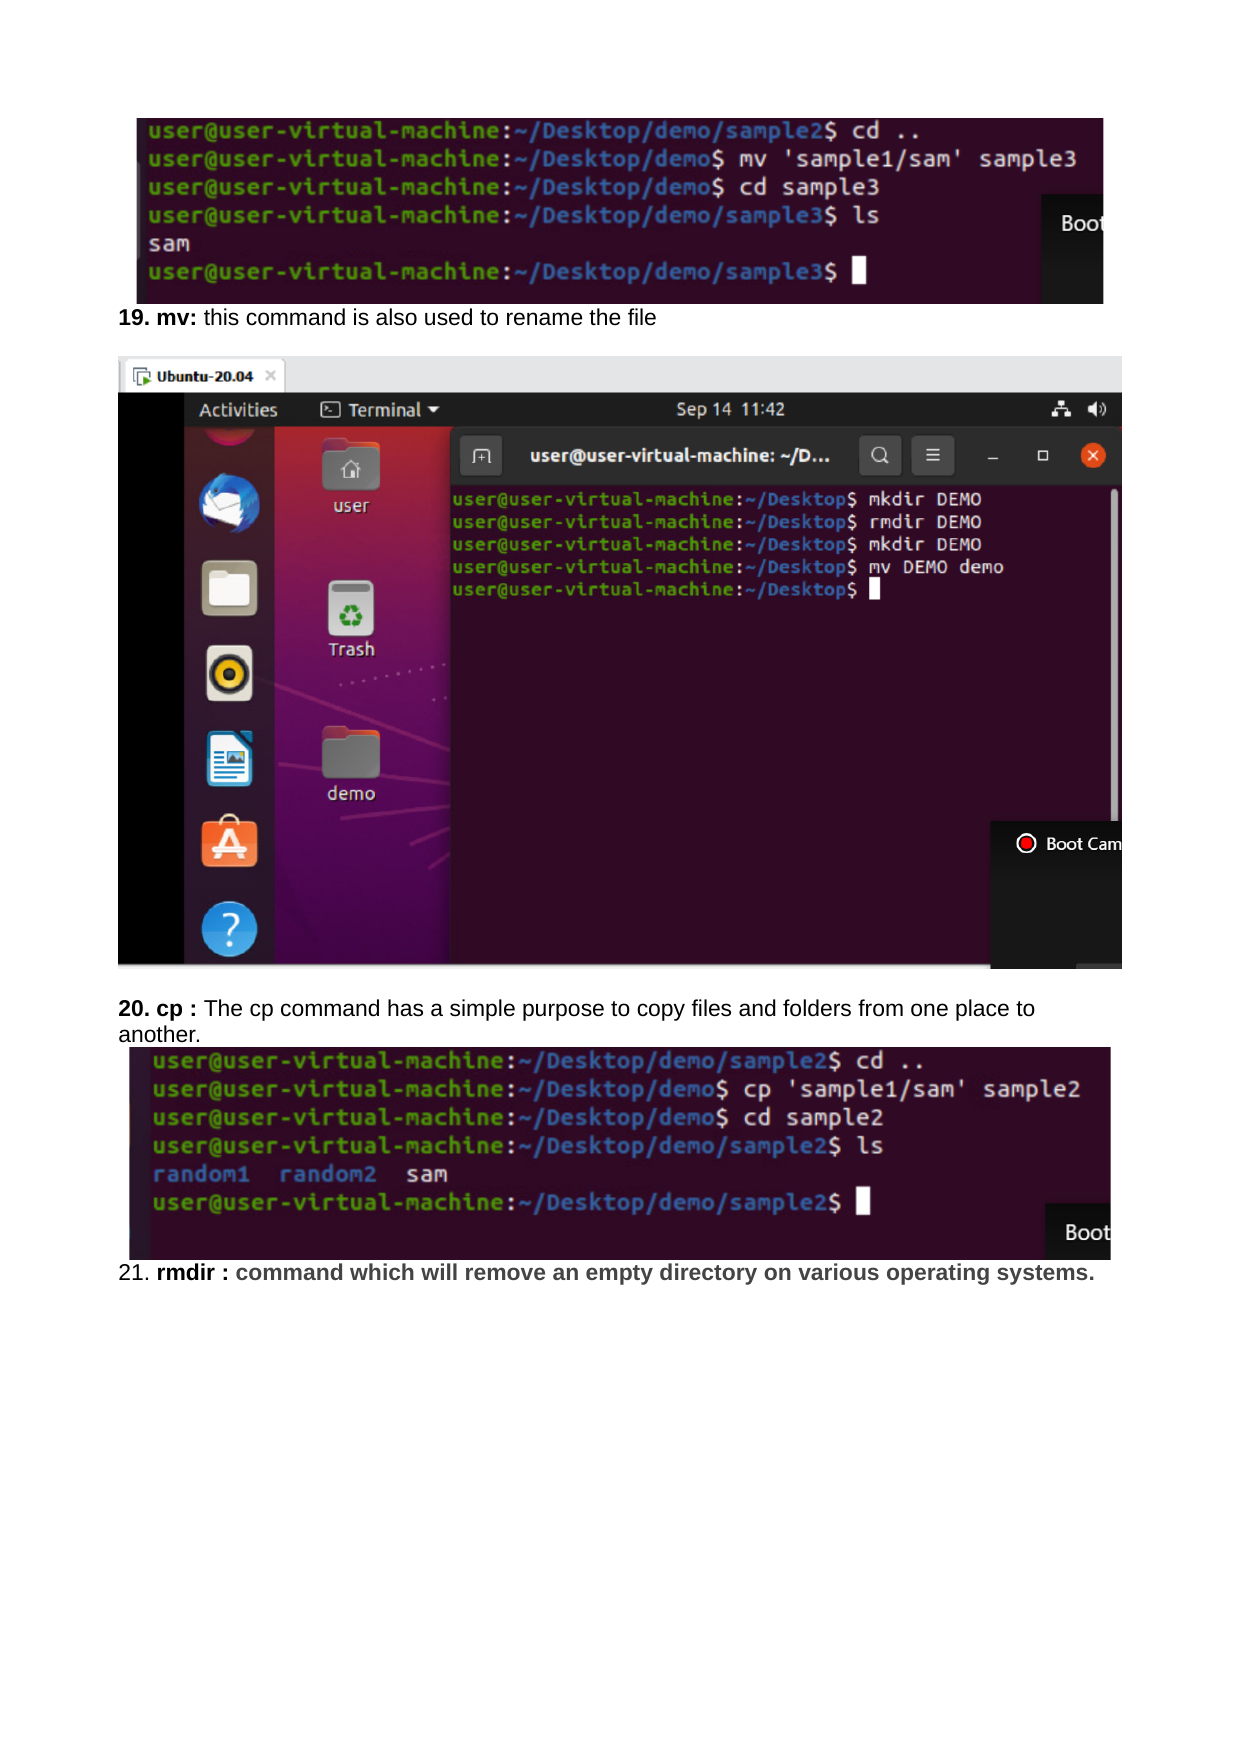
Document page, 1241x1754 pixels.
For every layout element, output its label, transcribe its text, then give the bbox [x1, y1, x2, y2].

text 19. mv: this command is also used to rename the file [118, 118, 1122, 330]
picture [129, 1047, 1111, 1260]
picture [136, 118, 1104, 304]
text 21. rmdir : command which will remove an empty directory on various operating systems. [118, 1048, 1122, 1286]
picture [118, 356, 1122, 969]
text 20. cp : The cp command has a simple purpose to copy files and folders from one place to another. [118, 995, 1122, 1048]
